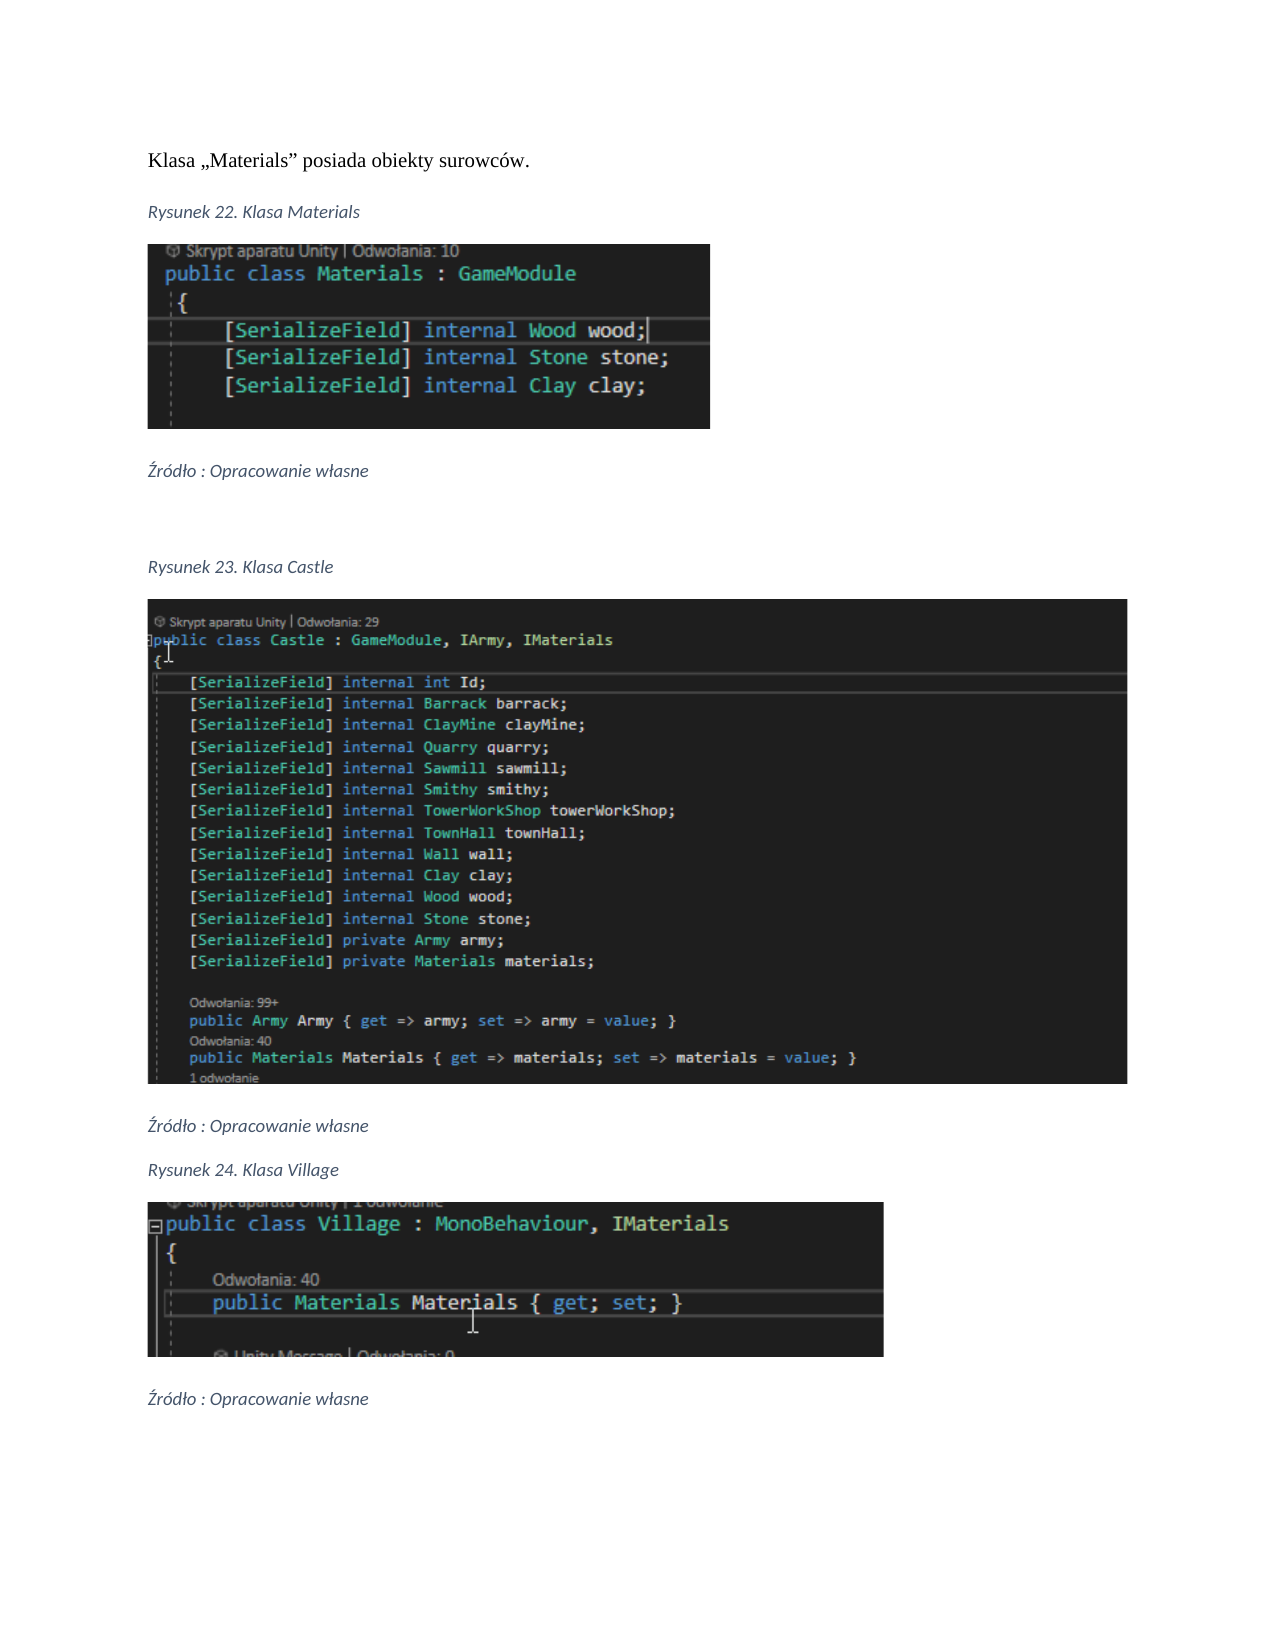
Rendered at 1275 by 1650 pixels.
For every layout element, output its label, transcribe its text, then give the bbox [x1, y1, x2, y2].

text Klasa „Materials” posiada obiekty surowców. [148, 148, 1127, 172]
text Źródło : Opracowanie własne [148, 1114, 1127, 1137]
text Rysunek 22. Klasa Materials [148, 200, 1127, 223]
text Rysunek 23. Klasa Castle [148, 556, 1127, 578]
text Źródło : Opracowanie własne [148, 1387, 1127, 1410]
text Rysunek 24. Klasa Village [148, 1158, 1127, 1181]
text Źródło : Opracowanie własne [148, 459, 1127, 482]
